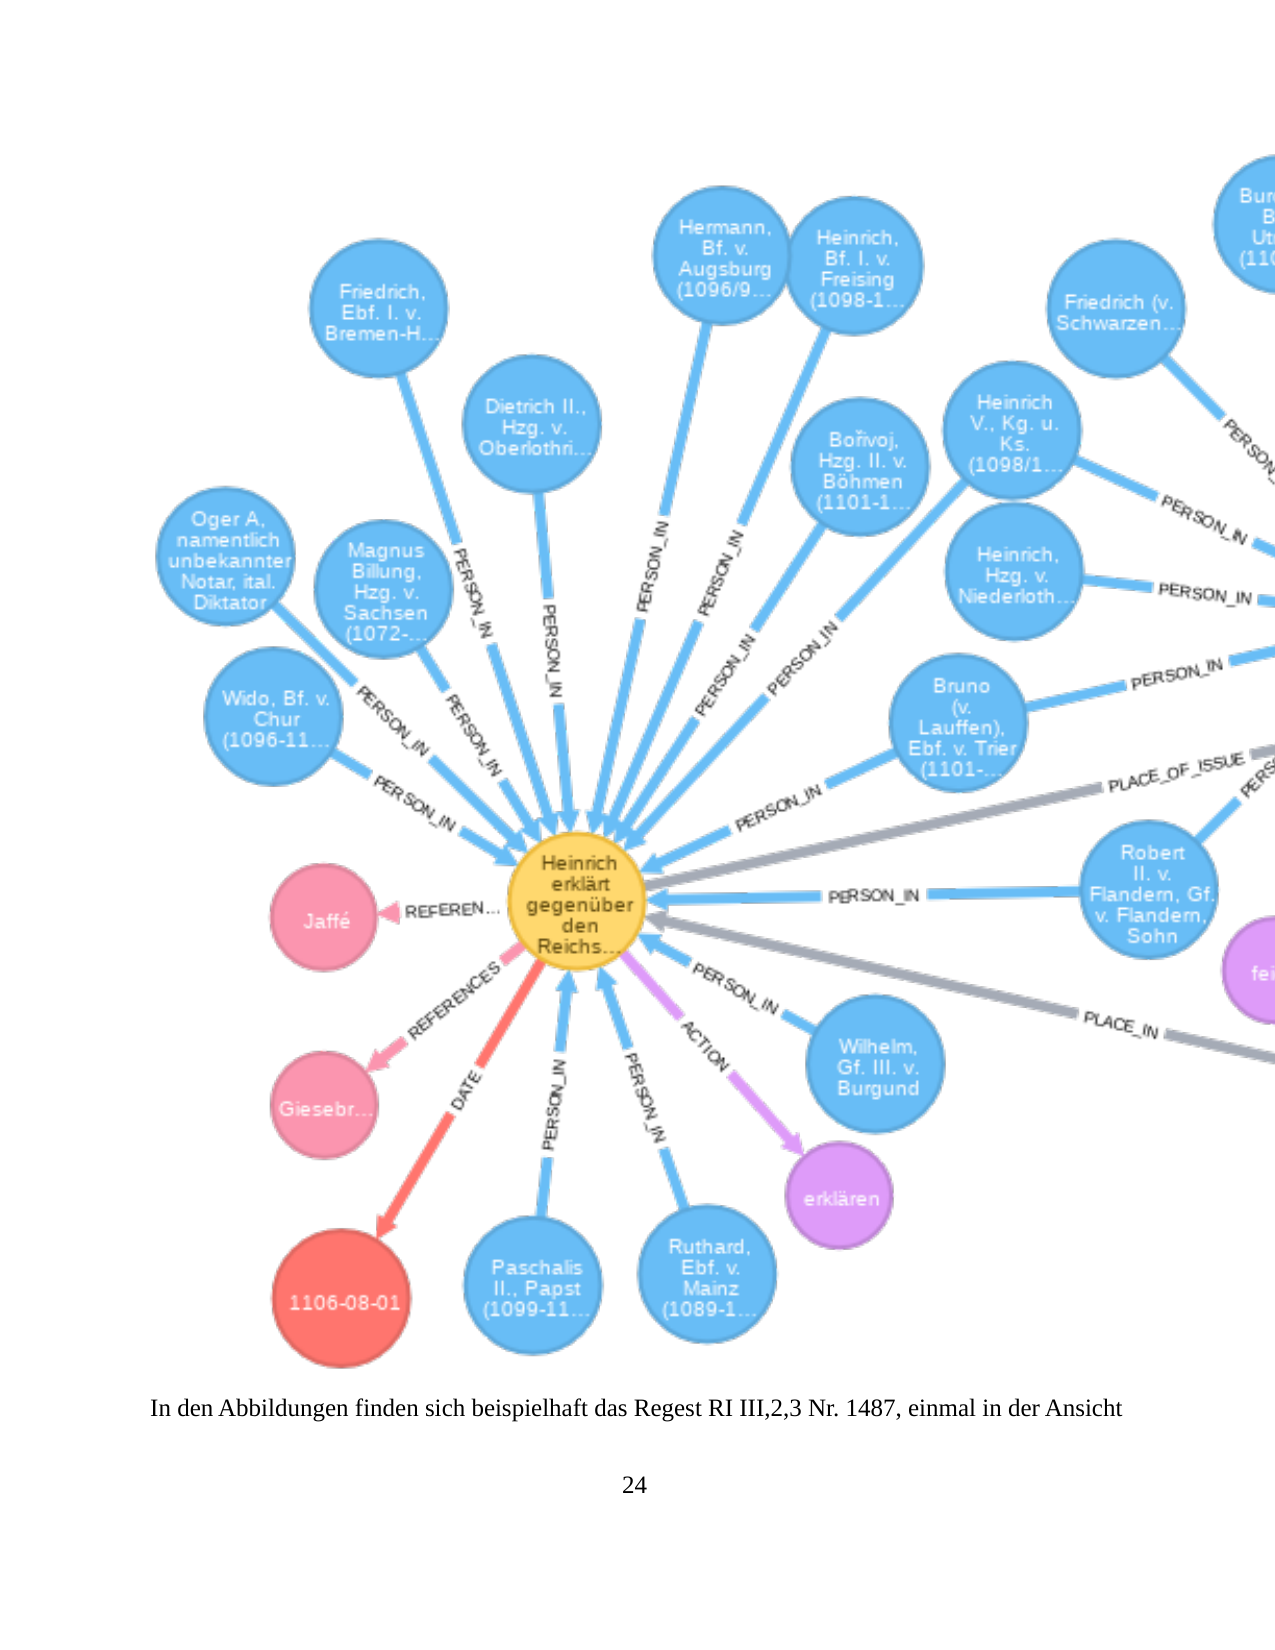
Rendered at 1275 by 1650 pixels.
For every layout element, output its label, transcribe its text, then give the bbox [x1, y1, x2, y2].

text In den Abbildungen finden sich beispielhaft das Regest RI III,2,3 Nr. 1487, einmal in der Ansicht [150, 1393, 1125, 1422]
picture [150, 150, 1275, 1375]
